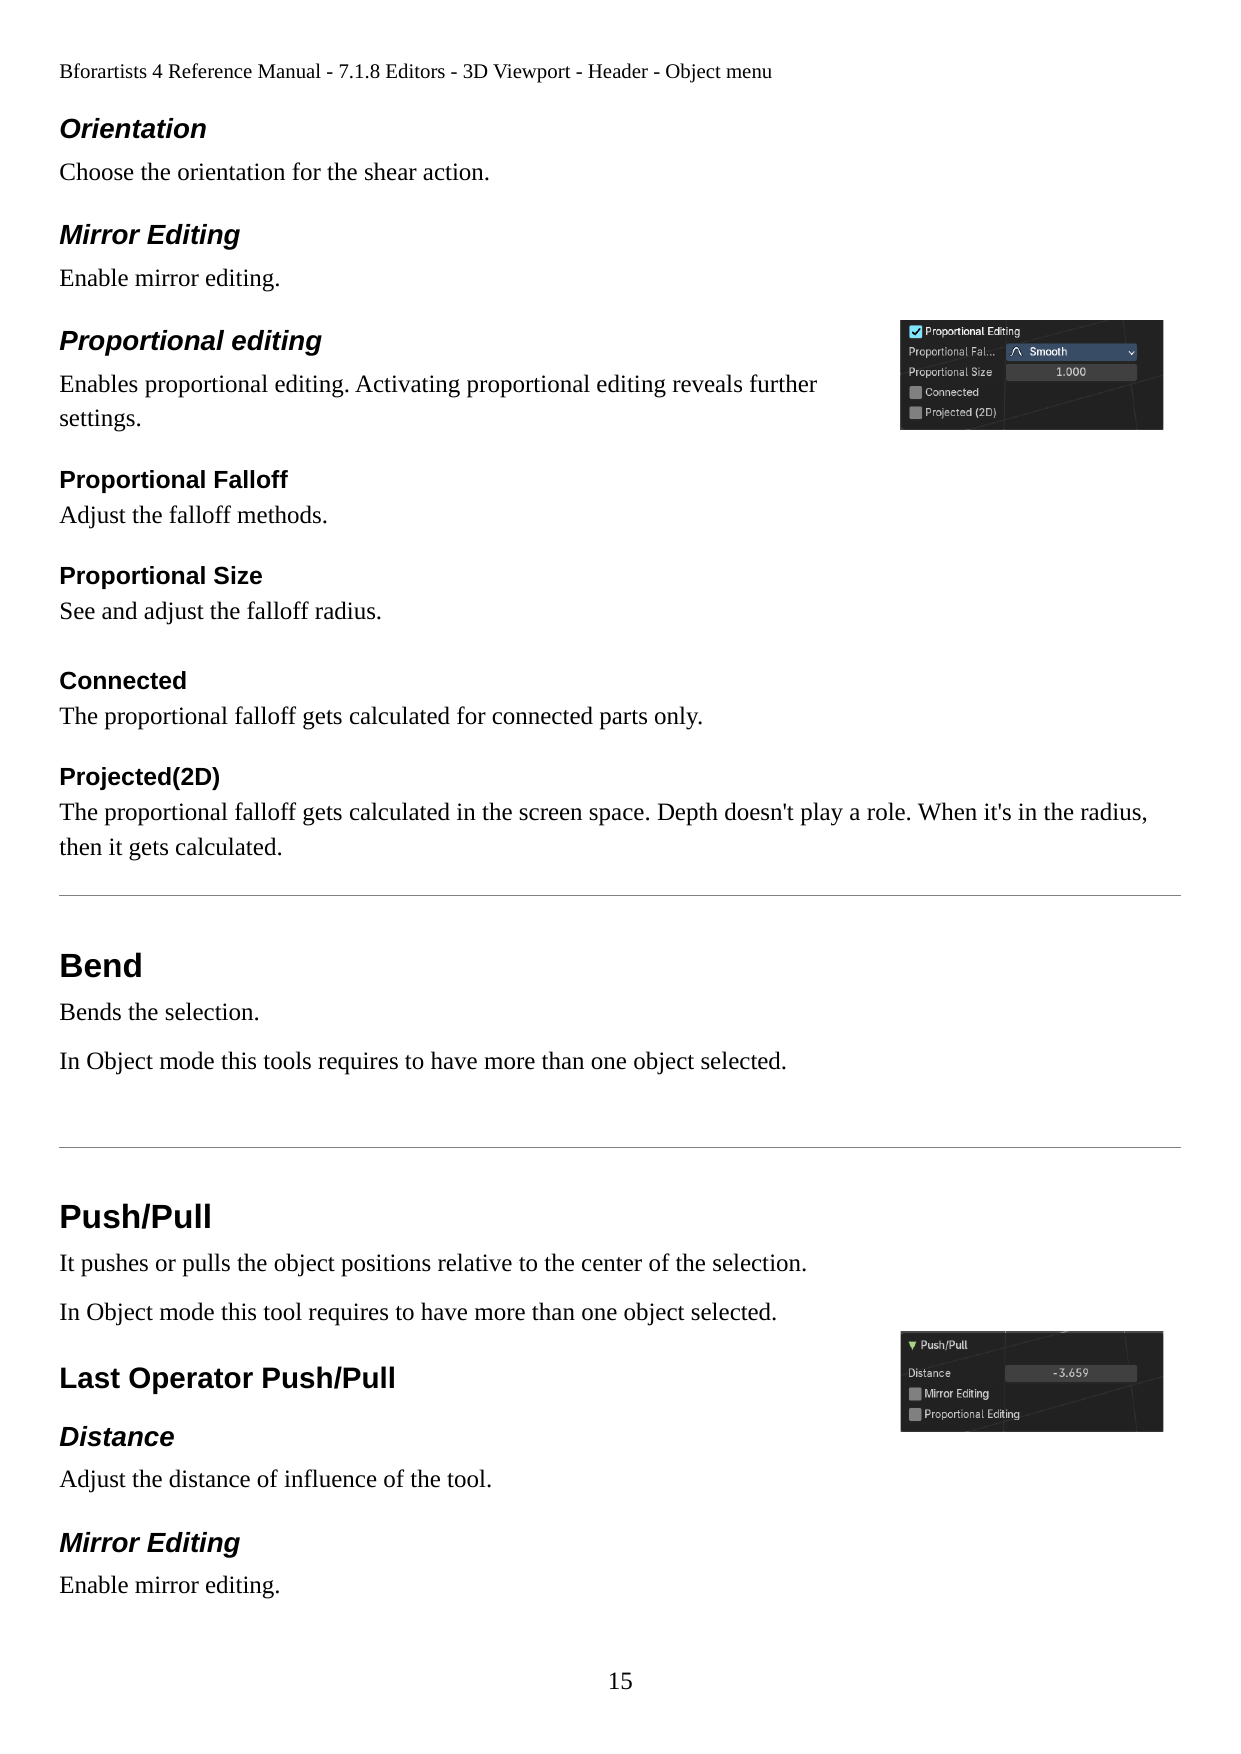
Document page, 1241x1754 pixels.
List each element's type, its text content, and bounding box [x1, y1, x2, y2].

subtitle Projected(2D) [59, 762, 1181, 791]
text The proportional falloff gets calculated for connected parts only. [59, 701, 1181, 729]
subtitle Bend [59, 946, 1181, 984]
subtitle Push/Pull [59, 1197, 1181, 1236]
text Bends the selection. [59, 997, 1181, 1026]
subtitle Mirror Editing [59, 1526, 1181, 1558]
subtitle Proportional Size [59, 561, 1181, 590]
text Adjust the falloff methods. [59, 500, 1181, 528]
subtitle Orientation [59, 113, 1181, 144]
text The proportional falloff gets calculated in the screen space. Depth doesn't play a role. When it's in the radius, then it gets calculated. [59, 797, 1181, 860]
text Enable mirror editing. [59, 1570, 1181, 1599]
text Choose the orientation for the shear action. [59, 157, 1181, 186]
subtitle Proportional Falloff [59, 465, 1181, 493]
text Enable mirror editing. [59, 263, 1181, 292]
subtitle Mirror Editing [59, 218, 1181, 250]
text In Object mode this tools requires to have more than one object selected. [59, 1046, 1181, 1075]
subtitle [1164, 1361, 1181, 1395]
subtitle Proportional editing [59, 324, 900, 356]
text Enables proportional editing. Activating proportional editing reveals further settings. [59, 369, 1181, 432]
subtitle Connected [59, 666, 1181, 694]
text It pushes or pulls the object positions relative to the center of the selection. [59, 1248, 1181, 1277]
text See and adjust the falloff radius. [59, 596, 1181, 625]
text Adjust the distance of influence of the tool. [59, 1464, 1181, 1493]
subtitle Distance [59, 1420, 1181, 1452]
text In Object mode this tool requires to have more than one object selected. [59, 1297, 1181, 1326]
subtitle [1164, 324, 1181, 356]
picture [900, 1331, 1164, 1432]
picture [900, 320, 1164, 430]
subtitle Last Operator Push/Pull [59, 1361, 900, 1395]
